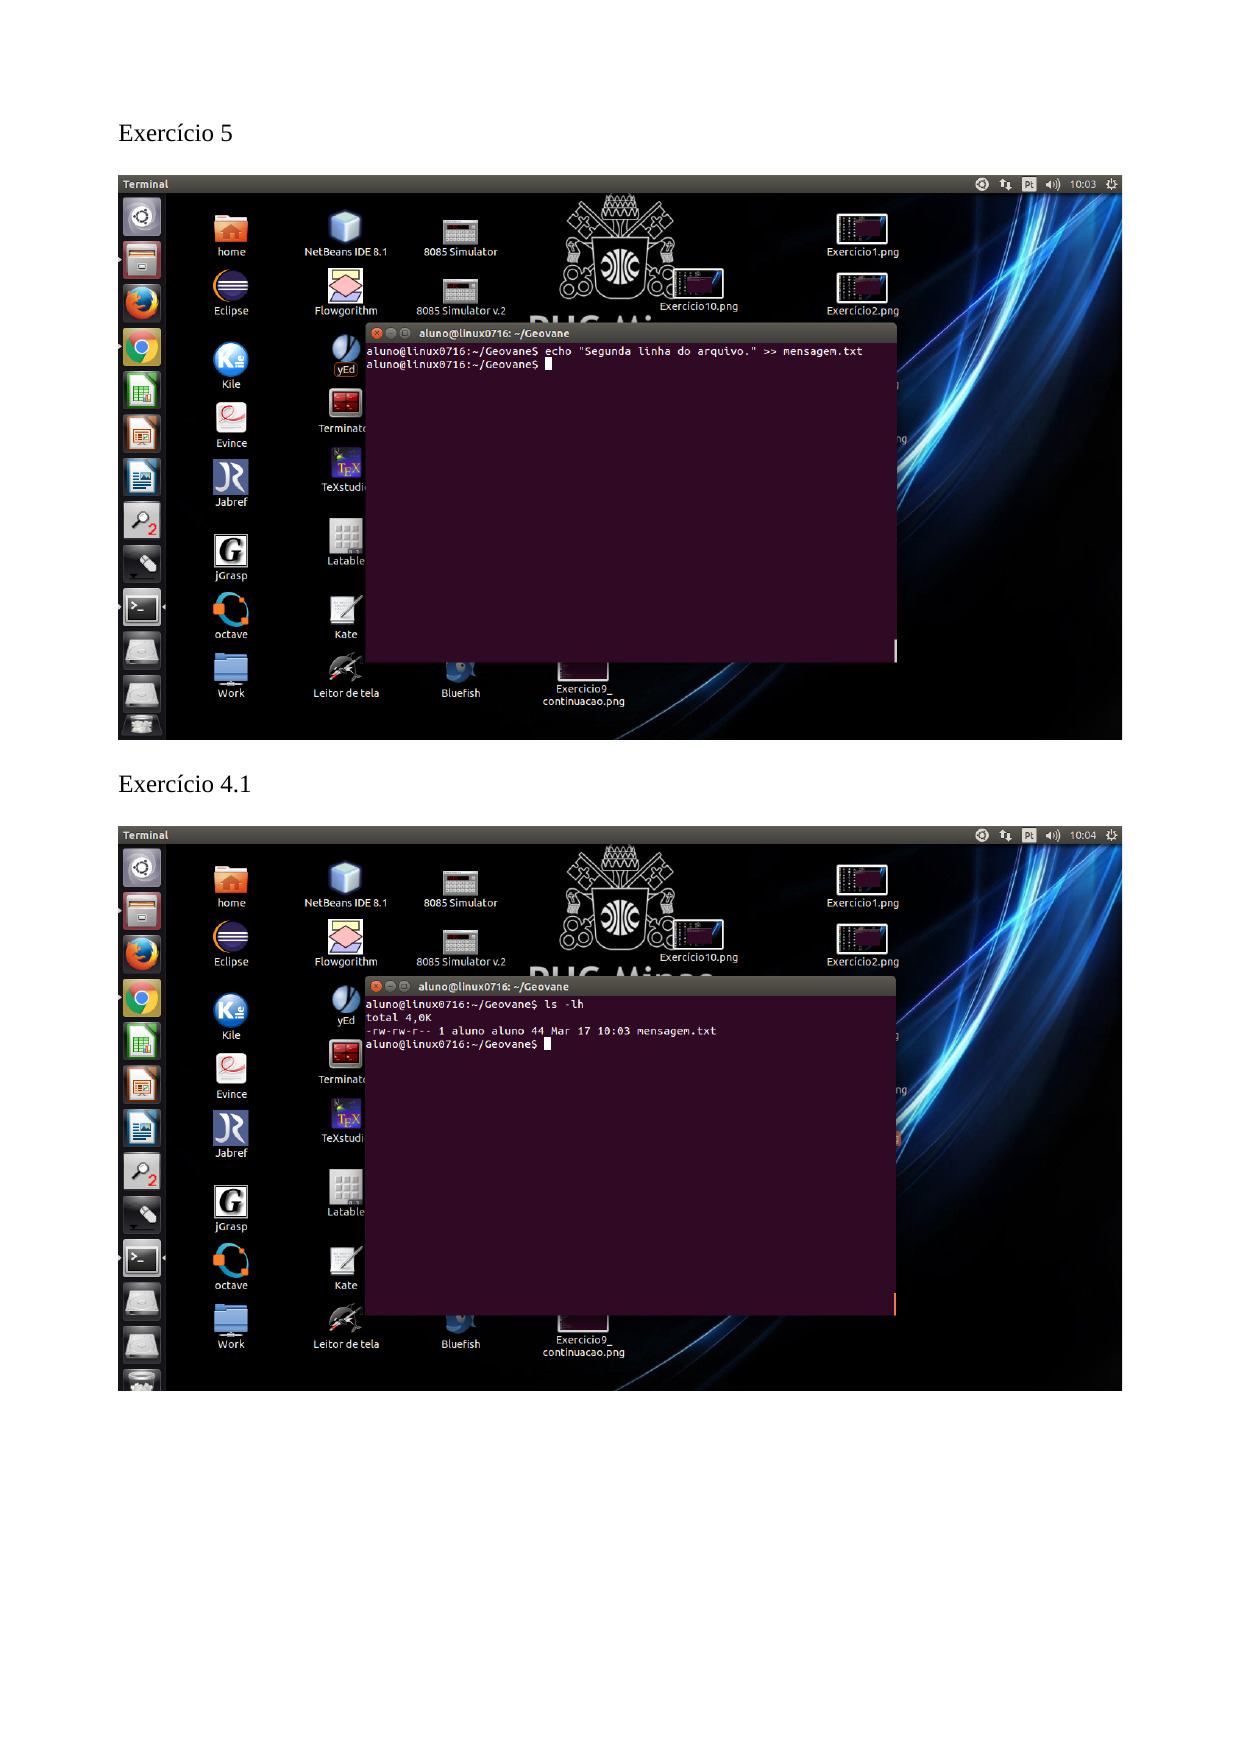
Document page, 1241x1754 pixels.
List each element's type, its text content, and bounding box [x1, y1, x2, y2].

picture [118, 175, 1123, 740]
picture [118, 826, 1123, 1391]
text Exercício 4.1 [118, 769, 1122, 797]
text Exercício 5 [118, 118, 1122, 147]
